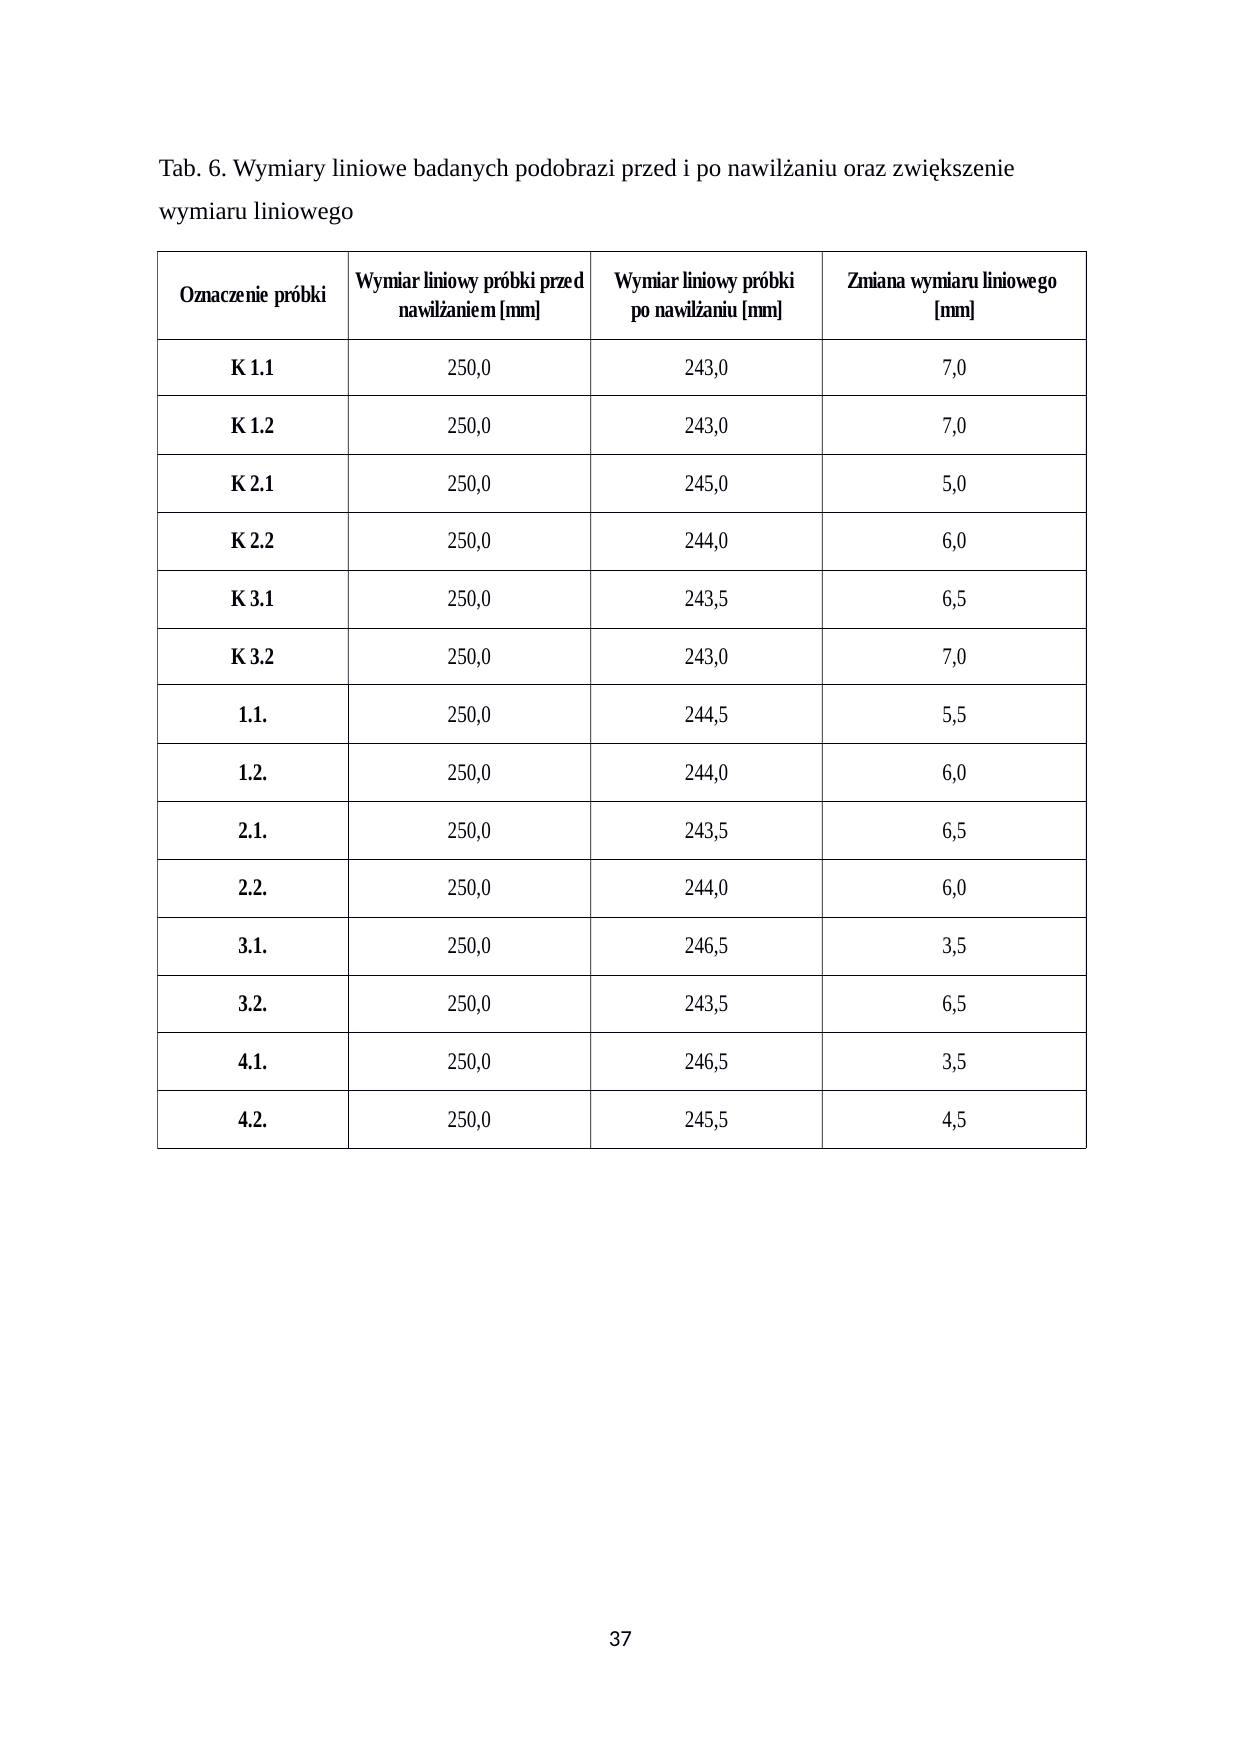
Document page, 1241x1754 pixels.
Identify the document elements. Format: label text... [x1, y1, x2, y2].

table_cell [153, 252, 157, 445]
table_cell [1087, 252, 1093, 445]
table_header Tab. 6. Wymiary liniowe badanych podobrazi przed i po nawilżaniu oraz zwiększenie wymiaru liniowego [153, 148, 1093, 252]
